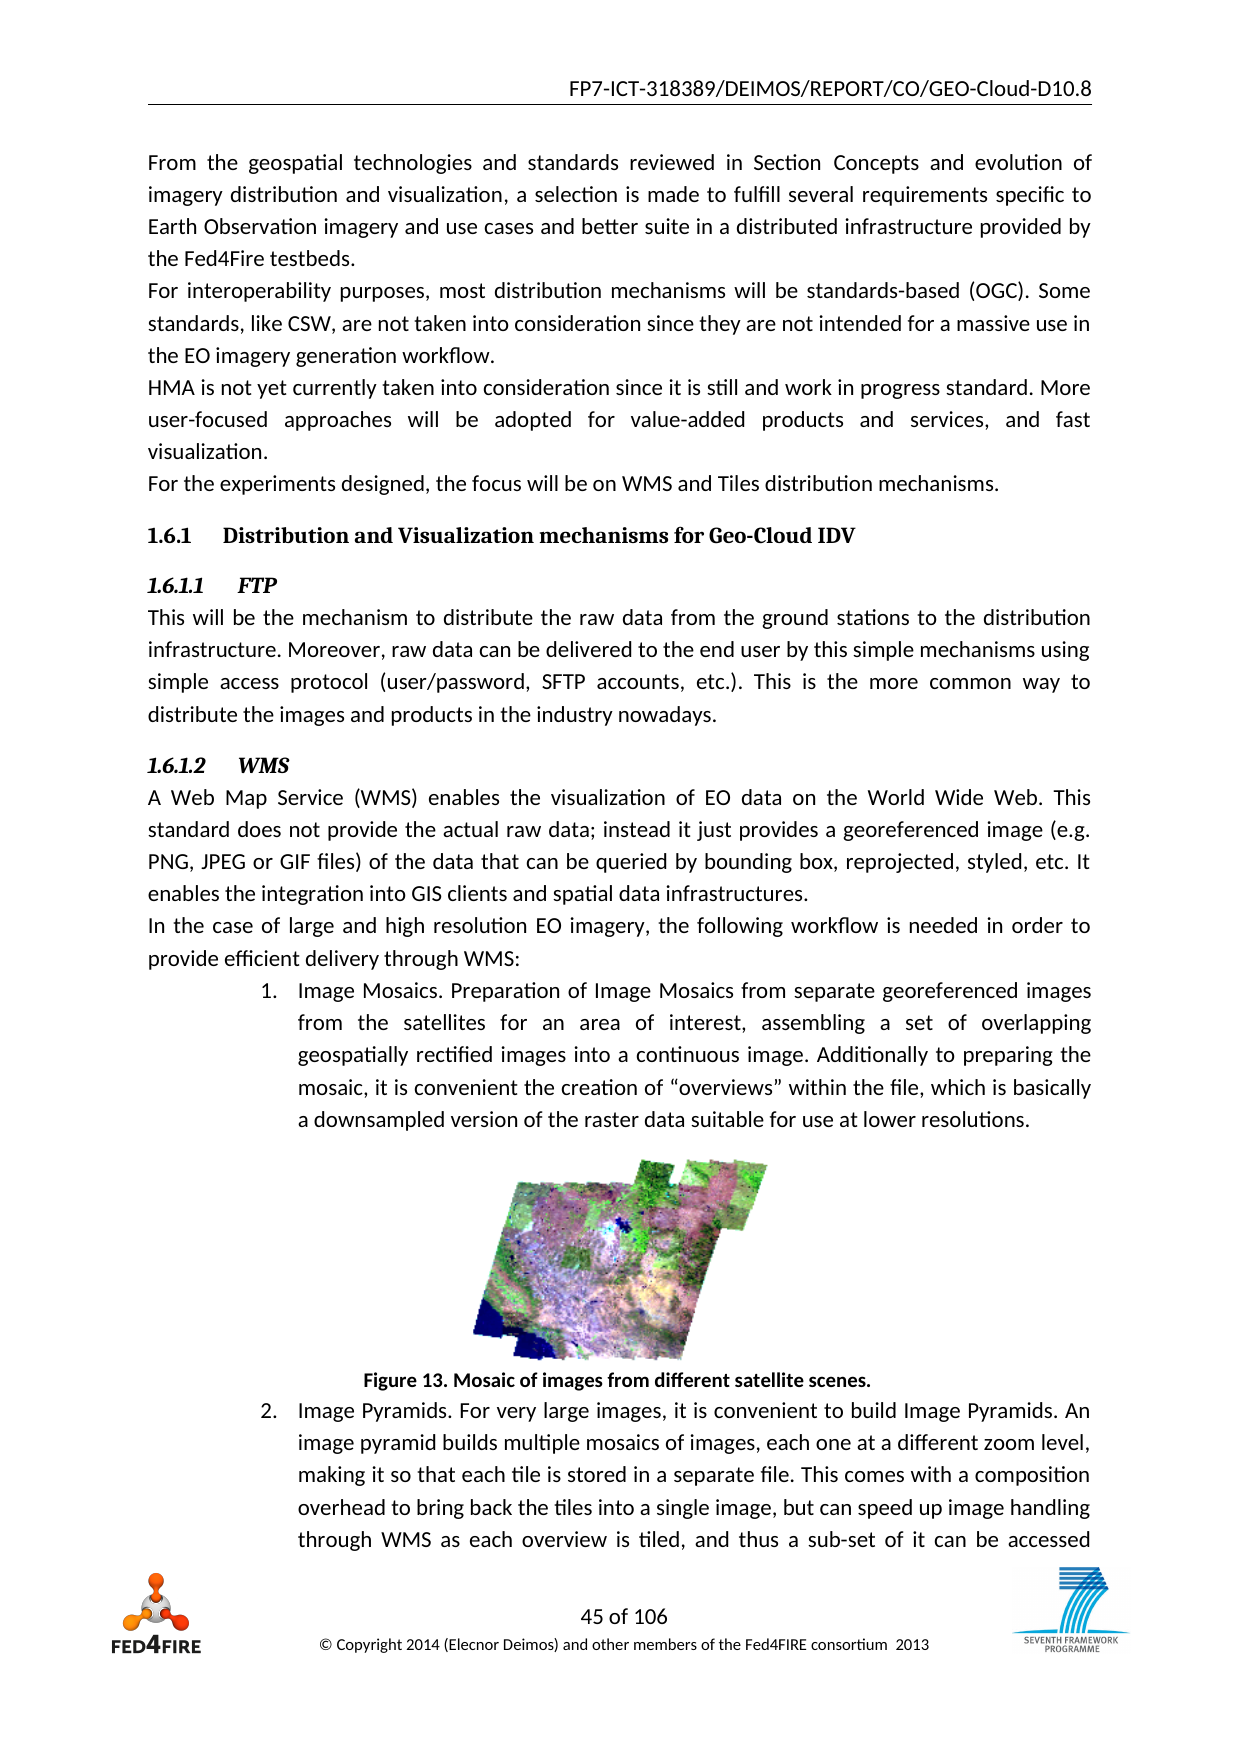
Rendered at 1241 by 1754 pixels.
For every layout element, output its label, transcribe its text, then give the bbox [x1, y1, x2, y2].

list Image Mosaics. Preparation of Image Mosaics from separate georeferenced images from the satellites for an area of interest, assembling a set of overlapping geospatially rectified images into a continuous image. Additionally to preparing the mosaic, it is convenient the creation of “overviews” within the file, which is basically a downsampled version of the raster data suitable for use at lower resolutions. [260, 976, 1092, 1133]
list Image Pyramids. For very large images, it is convenient to build Image Pyramids. An image pyramid builds multiple mosaics of images, each one at a different zoom level, making it so that each tile is stored in a separate file. This comes with a composition overhead to bring back the tiles into a single image, but can speed up image handling through WMS as each overview is tiled, and thus a sub-set of it can be accessed [260, 1396, 1092, 1553]
text For the experiments designed, the focus will be on WMS and Tiles distribution mechanisms. [148, 469, 1092, 498]
text A Web Map Service (WMS) enables the visualization of EO data on the World Wide Web. This standard does not provide the actual raw data; instead it just provides a georeferenced image (e.g. PNG, JPEG or GIF files) of the data that can be queried by bounding box, reprojected, styled, etc. It enables the integration into GIS clients and spatial data infrastructures. [148, 783, 1092, 907]
text This will be the mechanism to distribute the raw data from the ground stations to the distribution infrastructure. Moreover, raw data can be delivered to the end user by this simple mechanisms using simple access protocol (user/password, SFTP accounts, etc.). This is the more common way to distribute the images and products in the industry nowadays. [148, 603, 1092, 728]
subtitle WMS [148, 753, 1092, 779]
subtitle FTP [148, 573, 1092, 599]
text From the geospatial technologies and standards reviewed in Section 4.1, a selection is made to fulfill several requirements specific to Earth Observation imagery and use cases and better suite in a distributed infrastructure provided by the Fed4Fire testbeds. [148, 148, 1092, 272]
subtitle Distribution and Visualization mechanisms for Geo-Cloud IDV [148, 523, 1092, 549]
text In the case of large and high resolution EO imagery, the following workflow is needed in order to provide efficient delivery through WMS: [148, 912, 1092, 972]
text HMA is not yet currently taken into consideration since it is still and work in progress standard. More user-focused approaches will be adopted for value-added products and services, and fast visualization. [148, 373, 1092, 465]
text For interoperability purposes, most distribution mechanisms will be standards-based (OGC). Some standards, like CSW, are not taken into consideration since they are not intended for a massive use in the EO imagery generation workflow. [148, 276, 1092, 369]
text Figure 13. Mosaic of images from different satellite scenes. [148, 1367, 1092, 1392]
